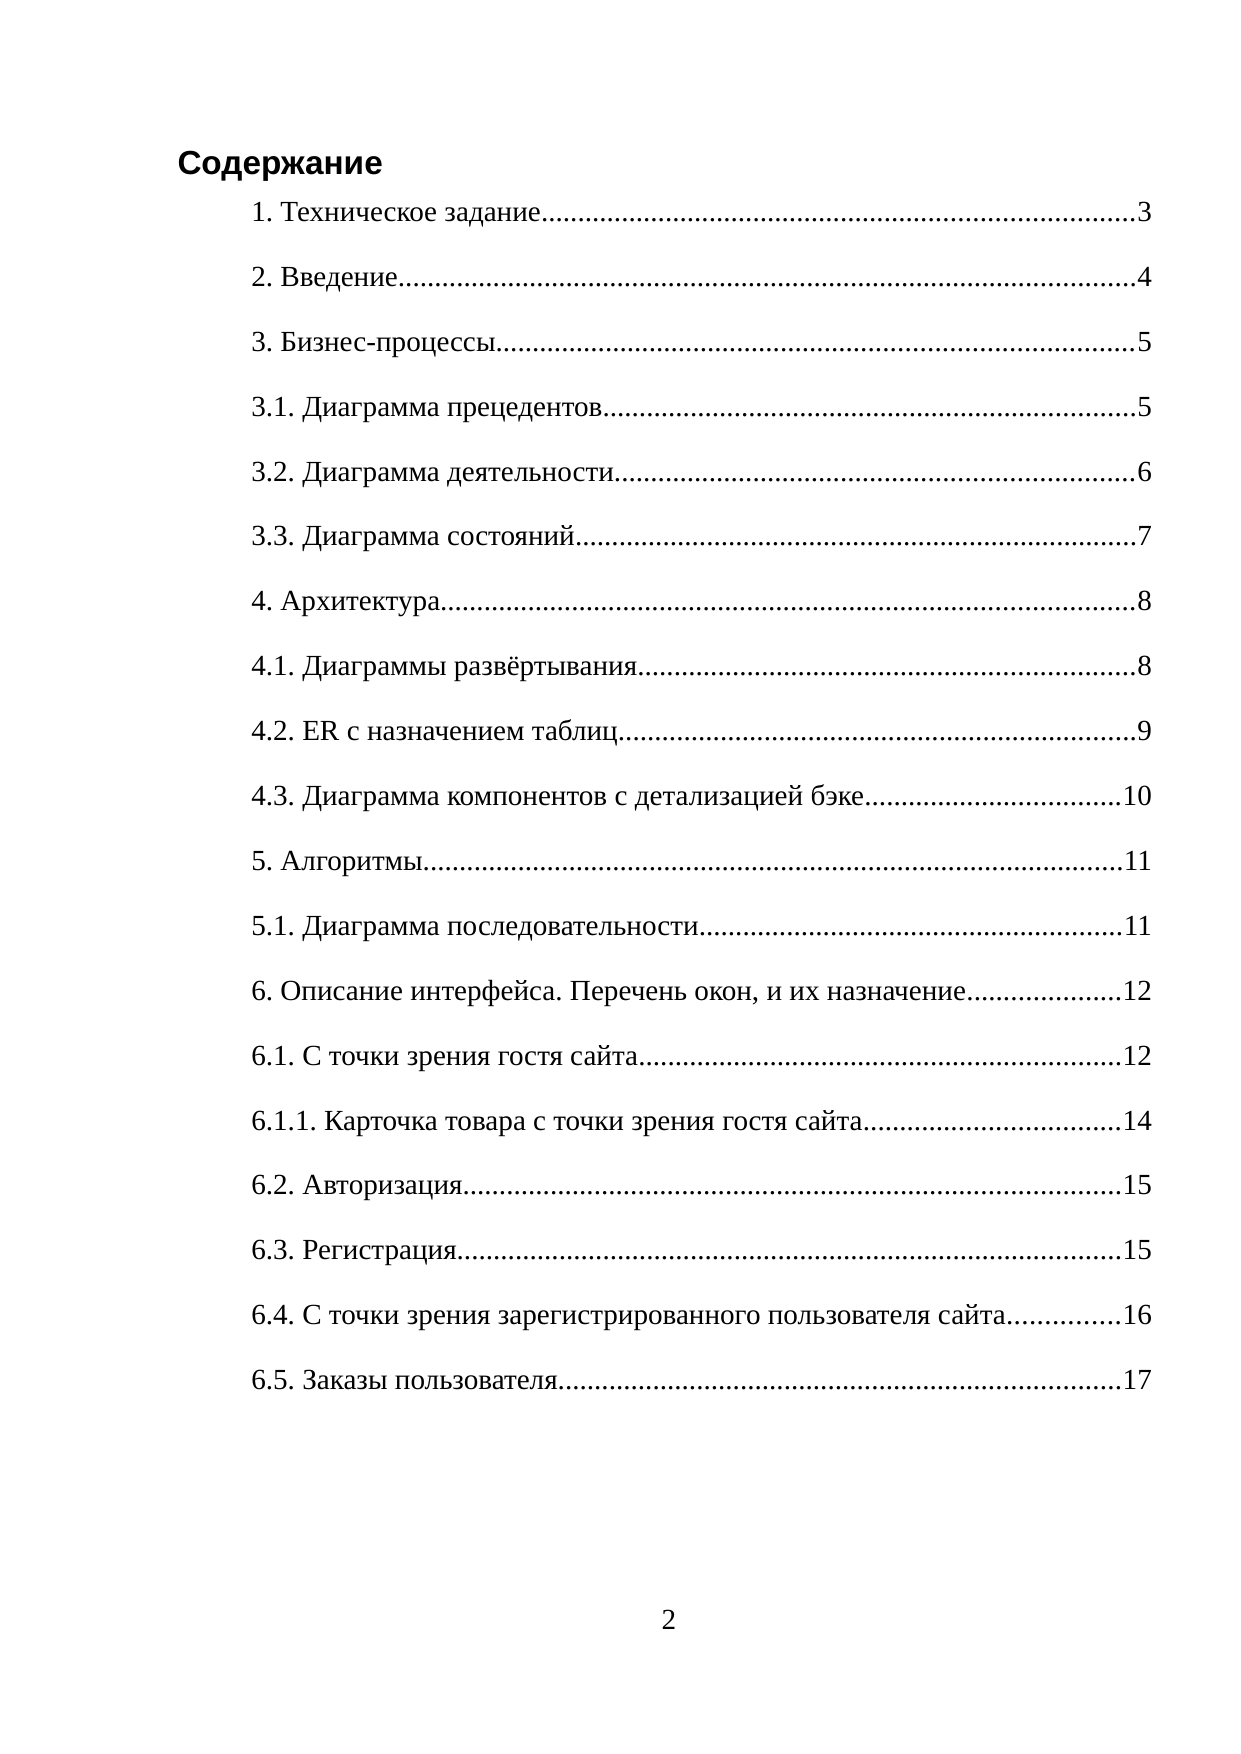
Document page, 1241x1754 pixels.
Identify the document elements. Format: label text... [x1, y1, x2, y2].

text 6.1.1. Карточка товара с точки зрения гостя сайта 14 [177, 1103, 1152, 1136]
text 6.4. С точки зрения зарегистрированного пользователя сайта 16 [177, 1297, 1152, 1331]
text 6.3. Регистрация 15 [177, 1232, 1152, 1266]
subtitle Содержание [177, 143, 1152, 182]
text 5.1. Диаграмма последовательности 11 [177, 908, 1152, 941]
text 3.3. Диаграмма состояний 7 [177, 518, 1152, 552]
text 6. Описание интерфейса. Перечень окон, и их назначение 12 [177, 973, 1152, 1006]
text 6.1. С точки зрения гостя сайта 12 [177, 1038, 1152, 1071]
text 3. Бизнес-процессы 5 [177, 324, 1152, 357]
text 6.5. Заказы пользователя 17 [177, 1362, 1152, 1396]
text 4.2. ER с назначением таблиц 9 [177, 713, 1152, 747]
text 1. Техническое задание 3 [177, 194, 1152, 228]
text 4.3. Диаграмма компонентов с детализацией бэке 10 [177, 778, 1152, 812]
text 6.2. Авторизация 15 [177, 1167, 1152, 1201]
text 3.2. Диаграмма деятельности 6 [177, 454, 1152, 487]
text 4.1. Диаграммы развёртывания 8 [177, 648, 1152, 682]
text 4. Архитектура 8 [177, 583, 1152, 617]
text 2. Введение 4 [177, 259, 1152, 292]
text 5. Алгоритмы 11 [177, 843, 1152, 877]
text 3.1. Диаграмма прецедентов 5 [177, 389, 1152, 422]
